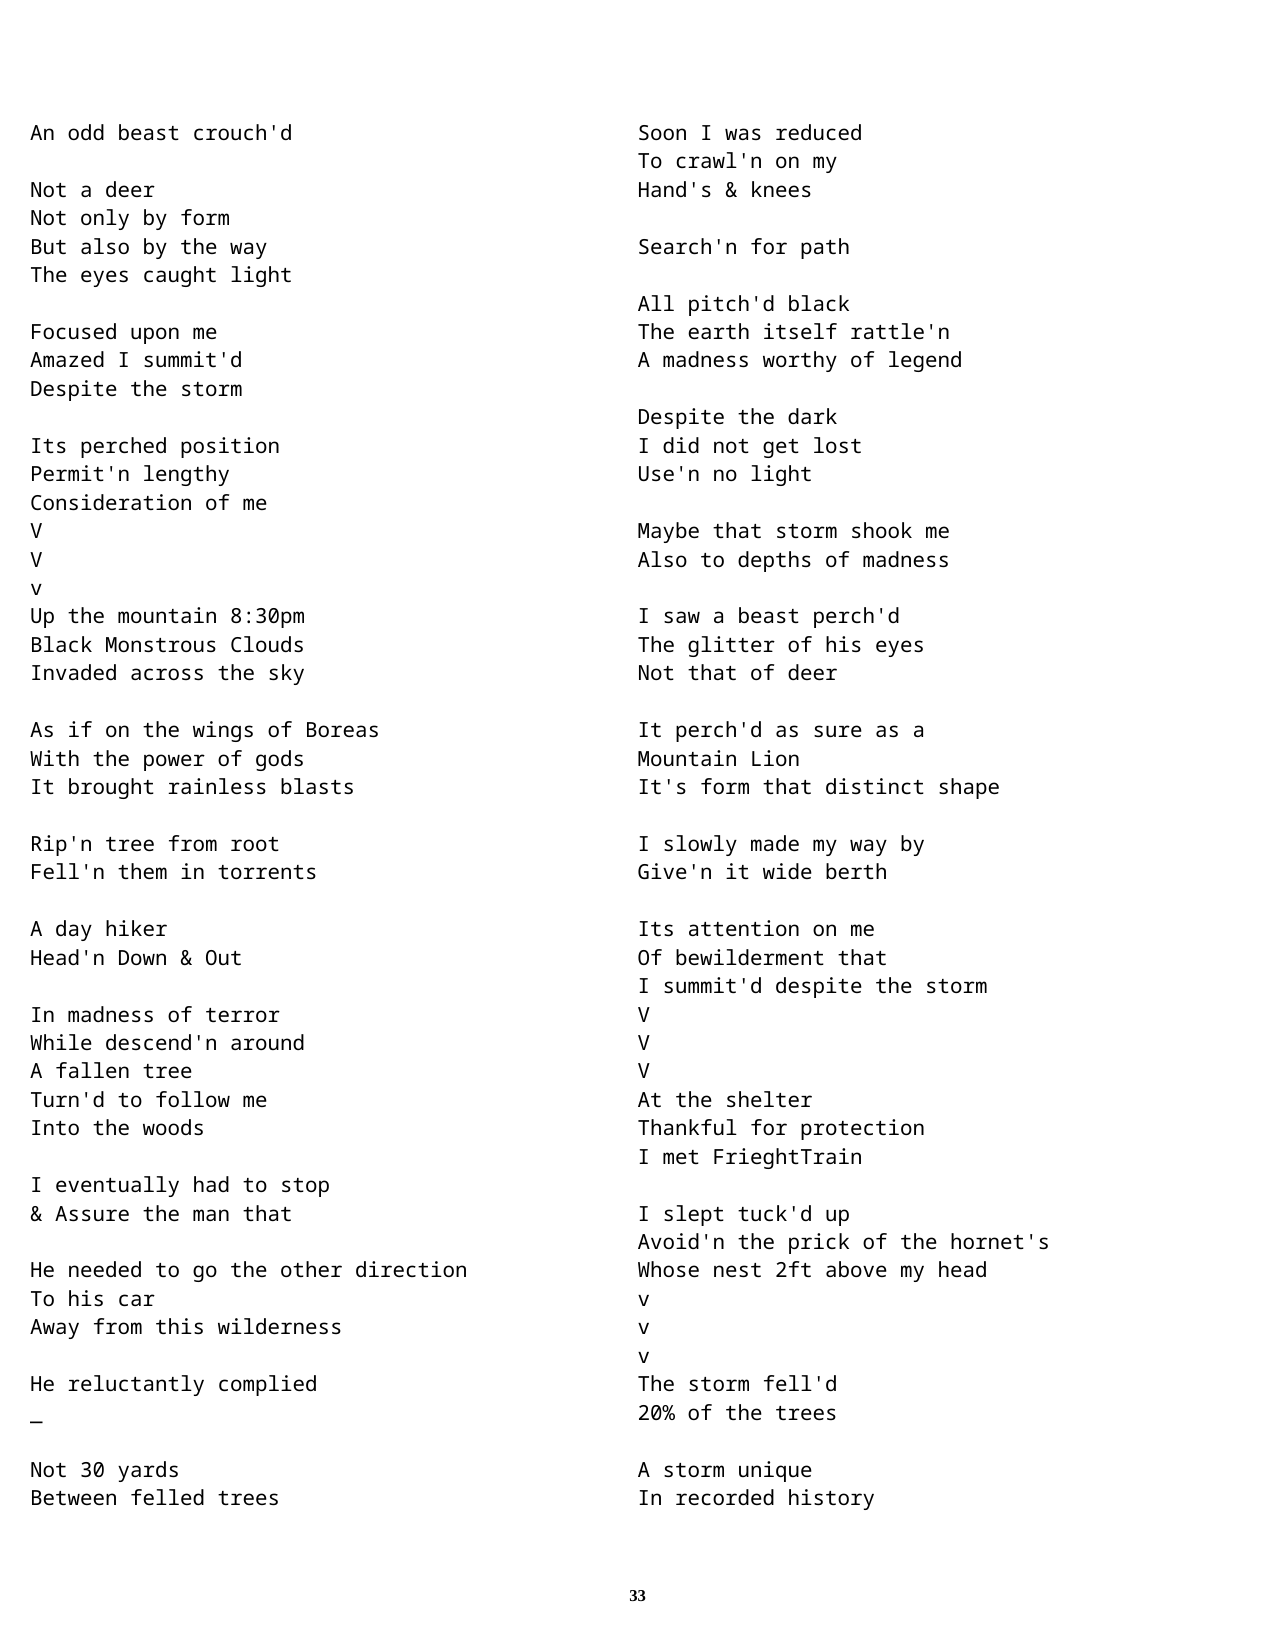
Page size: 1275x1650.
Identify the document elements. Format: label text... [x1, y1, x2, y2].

text Of bewilderment that [637, 943, 1245, 971]
text v [637, 1284, 1245, 1312]
text Invaded across the sky [30, 658, 637, 687]
text He needed to go the other direction [30, 1256, 637, 1284]
text I met FrieghtTrain [637, 1142, 1245, 1170]
text The earth itself rattle'n [637, 317, 1245, 346]
text It brought rainless blasts [30, 772, 637, 801]
text I slept tuck'd up [637, 1199, 1245, 1227]
text Use'n no light [637, 459, 1245, 488]
text Give'n it wide berth [637, 857, 1245, 886]
text Not that of deer [637, 658, 1245, 687]
text As if on the wings of Boreas [30, 715, 637, 744]
text Thankful for protection [637, 1113, 1245, 1142]
text Mountain Lion [637, 744, 1245, 772]
text But also by the way [30, 232, 637, 260]
text I did not get lost [637, 431, 1245, 459]
text Between felled trees [30, 1483, 637, 1512]
text Head'n Down & Out [30, 943, 637, 971]
text It's form that distinct shape [637, 772, 1245, 801]
text _ [30, 1398, 637, 1426]
text Permit'n lengthy [30, 459, 637, 488]
text To crawl'n on my [637, 147, 1245, 175]
text Its perched position [30, 431, 637, 459]
text All pitch'd black [637, 289, 1245, 317]
text Search'n for path [637, 232, 1245, 260]
text 20% of the trees [637, 1398, 1245, 1426]
text To his car [30, 1284, 637, 1312]
text V [637, 1057, 1245, 1085]
text Rip'n tree from root [30, 829, 637, 857]
text I eventually had to stop [30, 1170, 637, 1199]
text In madness of terror [30, 1000, 637, 1028]
text & Assure the man that [30, 1199, 637, 1227]
text Into the woods [30, 1113, 637, 1142]
text V [637, 1028, 1245, 1057]
text Also to depths of madness [637, 545, 1245, 573]
text It perch'd as sure as a [637, 715, 1245, 744]
text The glitter of his eyes [637, 630, 1245, 658]
text Not only by form [30, 203, 637, 232]
text Soon I was reduced [637, 118, 1245, 147]
text With the power of gods [30, 744, 637, 772]
text At the shelter [637, 1085, 1245, 1113]
text Despite the storm [30, 374, 637, 402]
text I saw a beast perch'd [637, 602, 1245, 630]
text Its attention on me [637, 914, 1245, 943]
text Fell'n them in torrents [30, 857, 637, 886]
text Away from this wilderness [30, 1312, 637, 1341]
text V [30, 516, 637, 545]
text A day hiker [30, 914, 637, 943]
text Not 30 yards [30, 1455, 637, 1483]
text He reluctantly complied [30, 1369, 637, 1398]
text A madness worthy of legend [637, 346, 1245, 374]
text A fallen tree [30, 1057, 637, 1085]
text v [637, 1341, 1245, 1369]
text V [637, 1000, 1245, 1028]
text Up the mountain 8:30pm [30, 602, 637, 630]
text Despite the dark [637, 402, 1245, 431]
text v [30, 573, 637, 602]
text An odd beast crouch'd [30, 118, 637, 147]
text Hand's & knees [637, 175, 1245, 203]
text Whose nest 2ft above my head [637, 1256, 1245, 1284]
text Amazed I summit'd [30, 346, 637, 374]
text Black Monstrous Clouds [30, 630, 637, 658]
text Focused upon me [30, 317, 637, 346]
text Avoid'n the prick of the hornet's [637, 1227, 1245, 1256]
text In recorded history [637, 1483, 1245, 1512]
text While descend'n around [30, 1028, 637, 1057]
text Consideration of me [30, 488, 637, 516]
text V [30, 545, 637, 573]
text A storm unique [637, 1455, 1245, 1483]
text The eyes caught light [30, 260, 637, 289]
text I slowly made my way by [637, 829, 1245, 857]
text Maybe that storm shook me [637, 516, 1245, 545]
text The storm fell'd [637, 1369, 1245, 1398]
text Not a deer [30, 175, 637, 203]
text I summit'd despite the storm [637, 971, 1245, 1000]
text v [637, 1312, 1245, 1341]
text Turn'd to follow me [30, 1085, 637, 1113]
